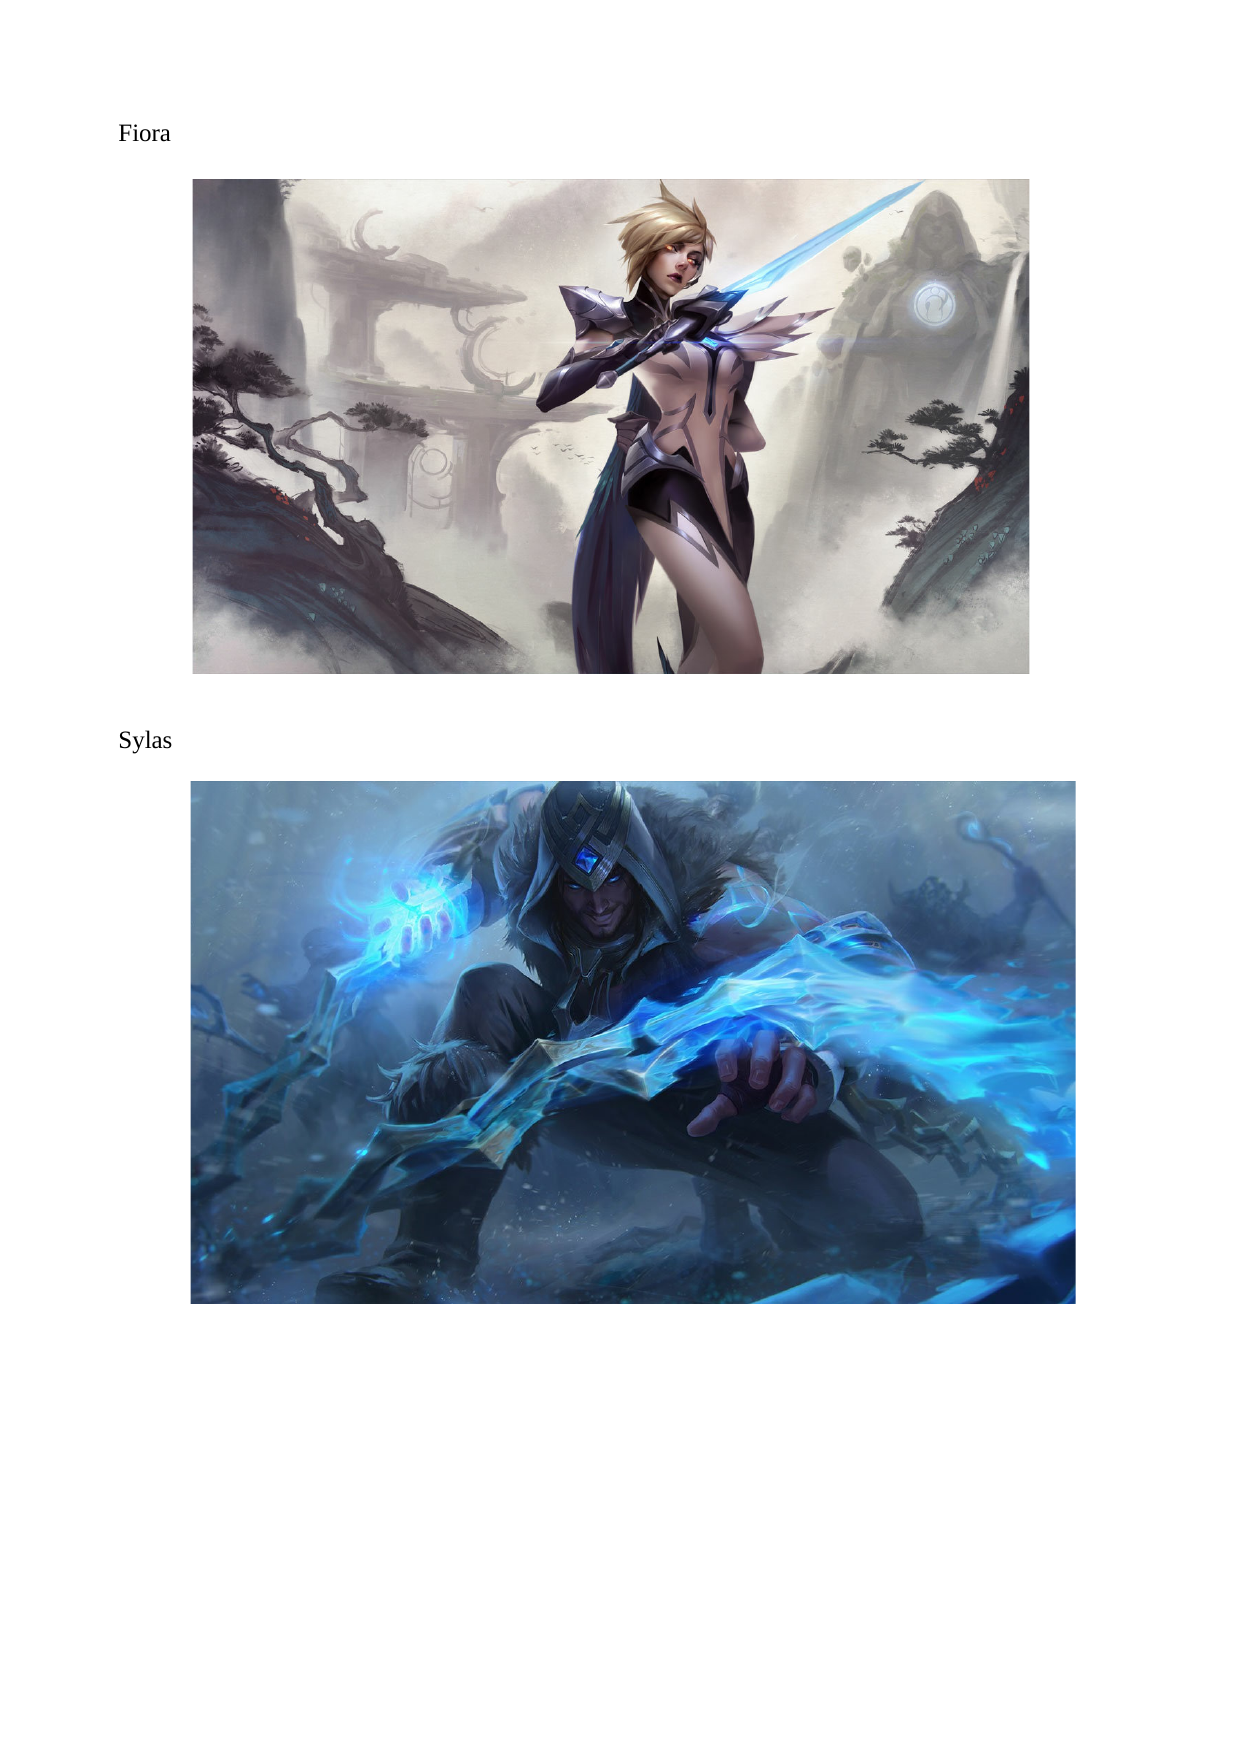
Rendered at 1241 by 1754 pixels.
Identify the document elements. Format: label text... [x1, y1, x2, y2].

picture [190, 781, 1076, 1304]
text Fiora [118, 118, 1122, 147]
picture [192, 179, 1030, 674]
text Sylas [118, 725, 1122, 754]
